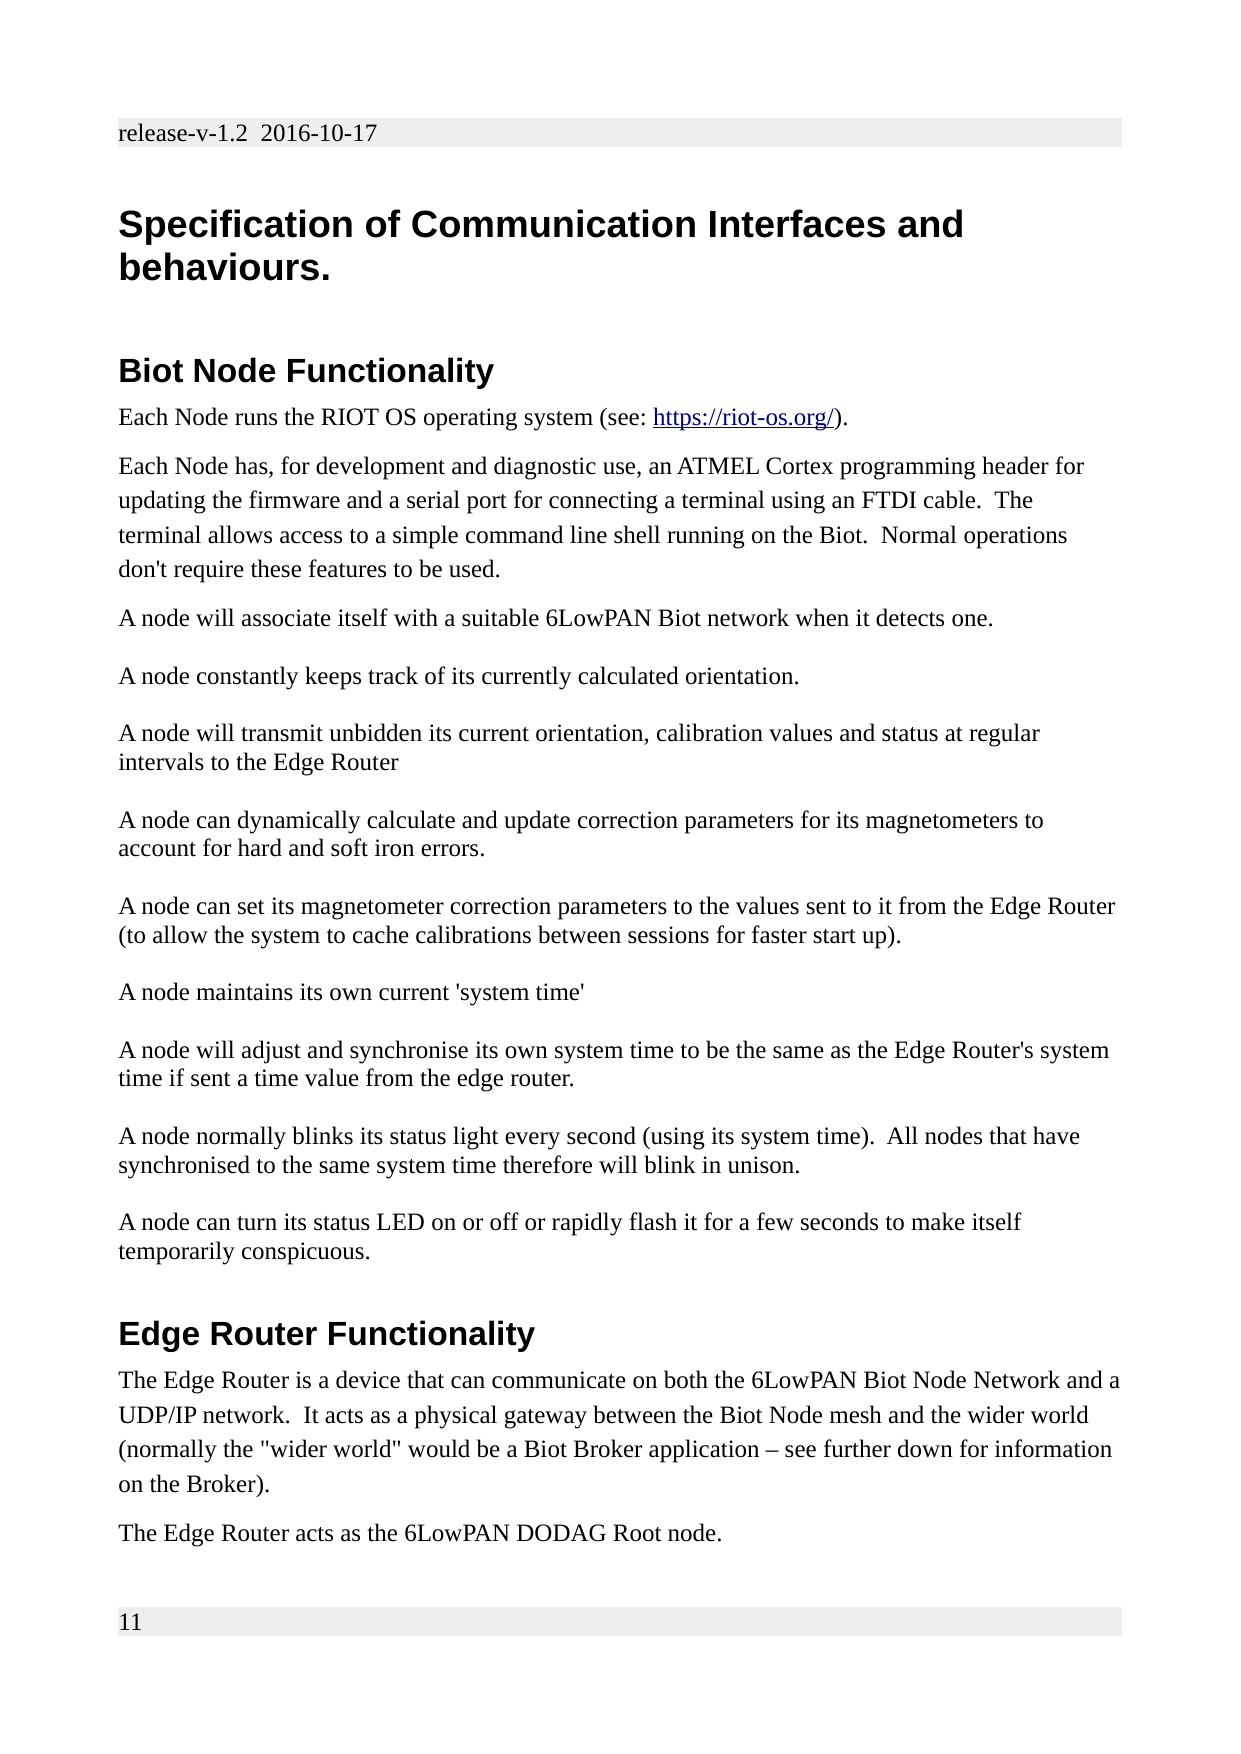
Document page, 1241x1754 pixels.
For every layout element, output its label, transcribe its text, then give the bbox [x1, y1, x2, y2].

text A node will transmit unbidden its current orientation, calibration values and status at regular intervals to the Edge Router [118, 718, 1122, 776]
text A node maintains its own current 'system time' [118, 977, 1122, 1006]
subtitle Biot Node Functionality [118, 351, 1122, 389]
text A node can set its magnetometer correction parameters to the values sent to it from the Edge Router (to allow the system to cache calibrations between sessions for faster start up). [118, 891, 1122, 948]
text A node normally blinks its status light every second (using its system time). All nodes that have synchronised to the same system time therefore will blink in unison. [118, 1121, 1122, 1178]
text A node will adjust and synchronise its own system time to be the same as the Edge Router's system time if sent a time value from the edge router. [118, 1035, 1122, 1092]
text A node will associate itself with a suitable 6LowPAN Biot network when it detects one. [118, 603, 1122, 632]
text A node can dynamically calculate and update correction parameters for its magnetometers to account for hard and soft iron errors. [118, 805, 1122, 862]
text Each Node runs the RIOT OS operating system (see: https://riot-os.org/). [118, 402, 1122, 431]
text The Edge Router acts as the 6LowPAN DODAG Root node. [118, 1518, 1122, 1547]
subtitle Edge Router Functionality [118, 1314, 1122, 1353]
subtitle Specification of Communication Interfaces and behaviours. [118, 201, 1122, 289]
text Each Node has, for development and diagnostic use, an ATMEL Cortex programming header for updating the firmware and a serial port for connecting a terminal using an FTDI cable. The terminal allows access to a simple command line shell running on the Biot. Normal operations don't require these features to be used. [118, 451, 1122, 583]
text The Edge Router is a device that can communicate on both the 6LowPAN Biot Node Network and a UDP/IP network. It acts as a physical gateway between the Biot Node mesh and the wider world (normally the "wider world" would be a Biot Broker application – see further down for information on the Broker). [118, 1365, 1122, 1498]
text A node can turn its status LED on or off or rapidly flash it for a few seconds to make itself temporarily conspicuous. [118, 1207, 1122, 1265]
text A node constantly keeps track of its currently calculated orientation. [118, 661, 1122, 690]
